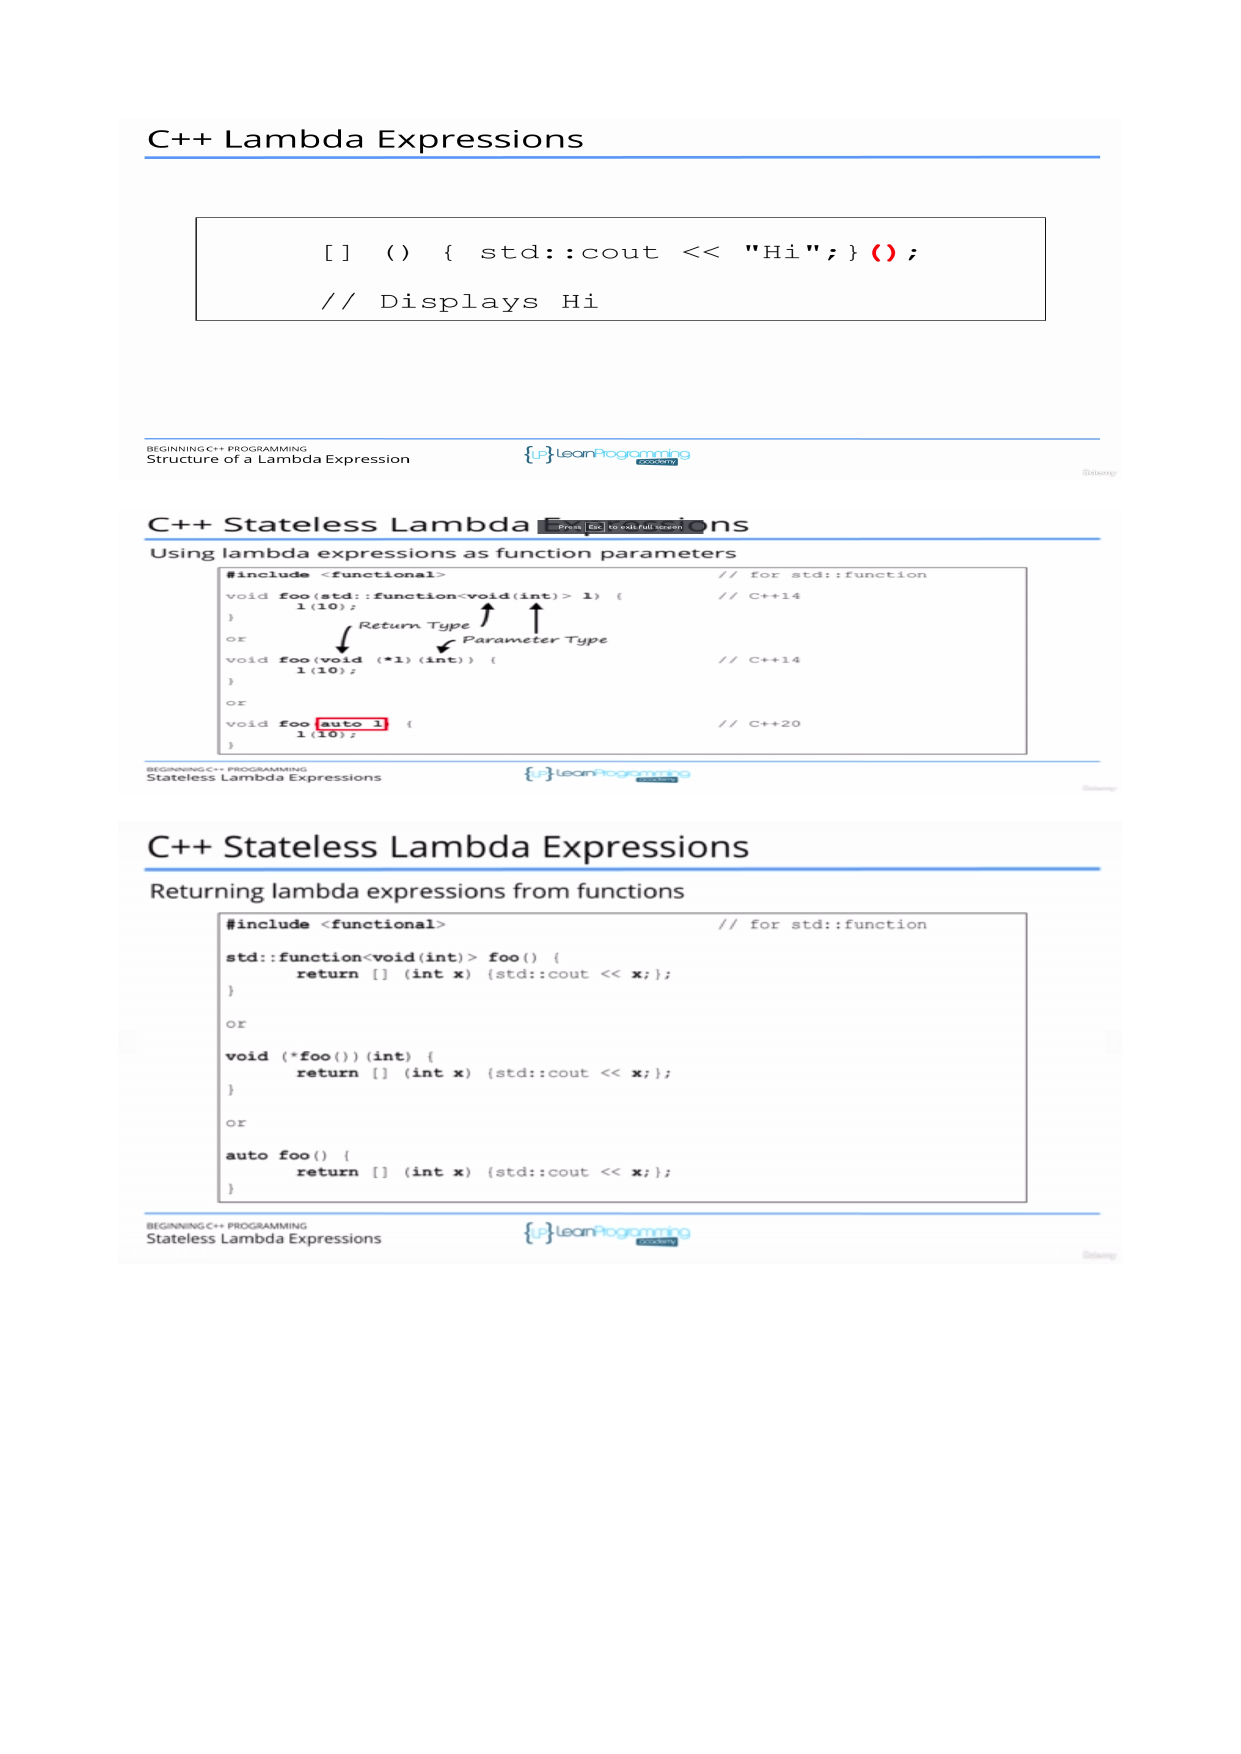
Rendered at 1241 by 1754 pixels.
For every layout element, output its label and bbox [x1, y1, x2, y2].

picture [118, 821, 1123, 1264]
picture [118, 508, 1123, 794]
picture [118, 118, 1123, 480]
